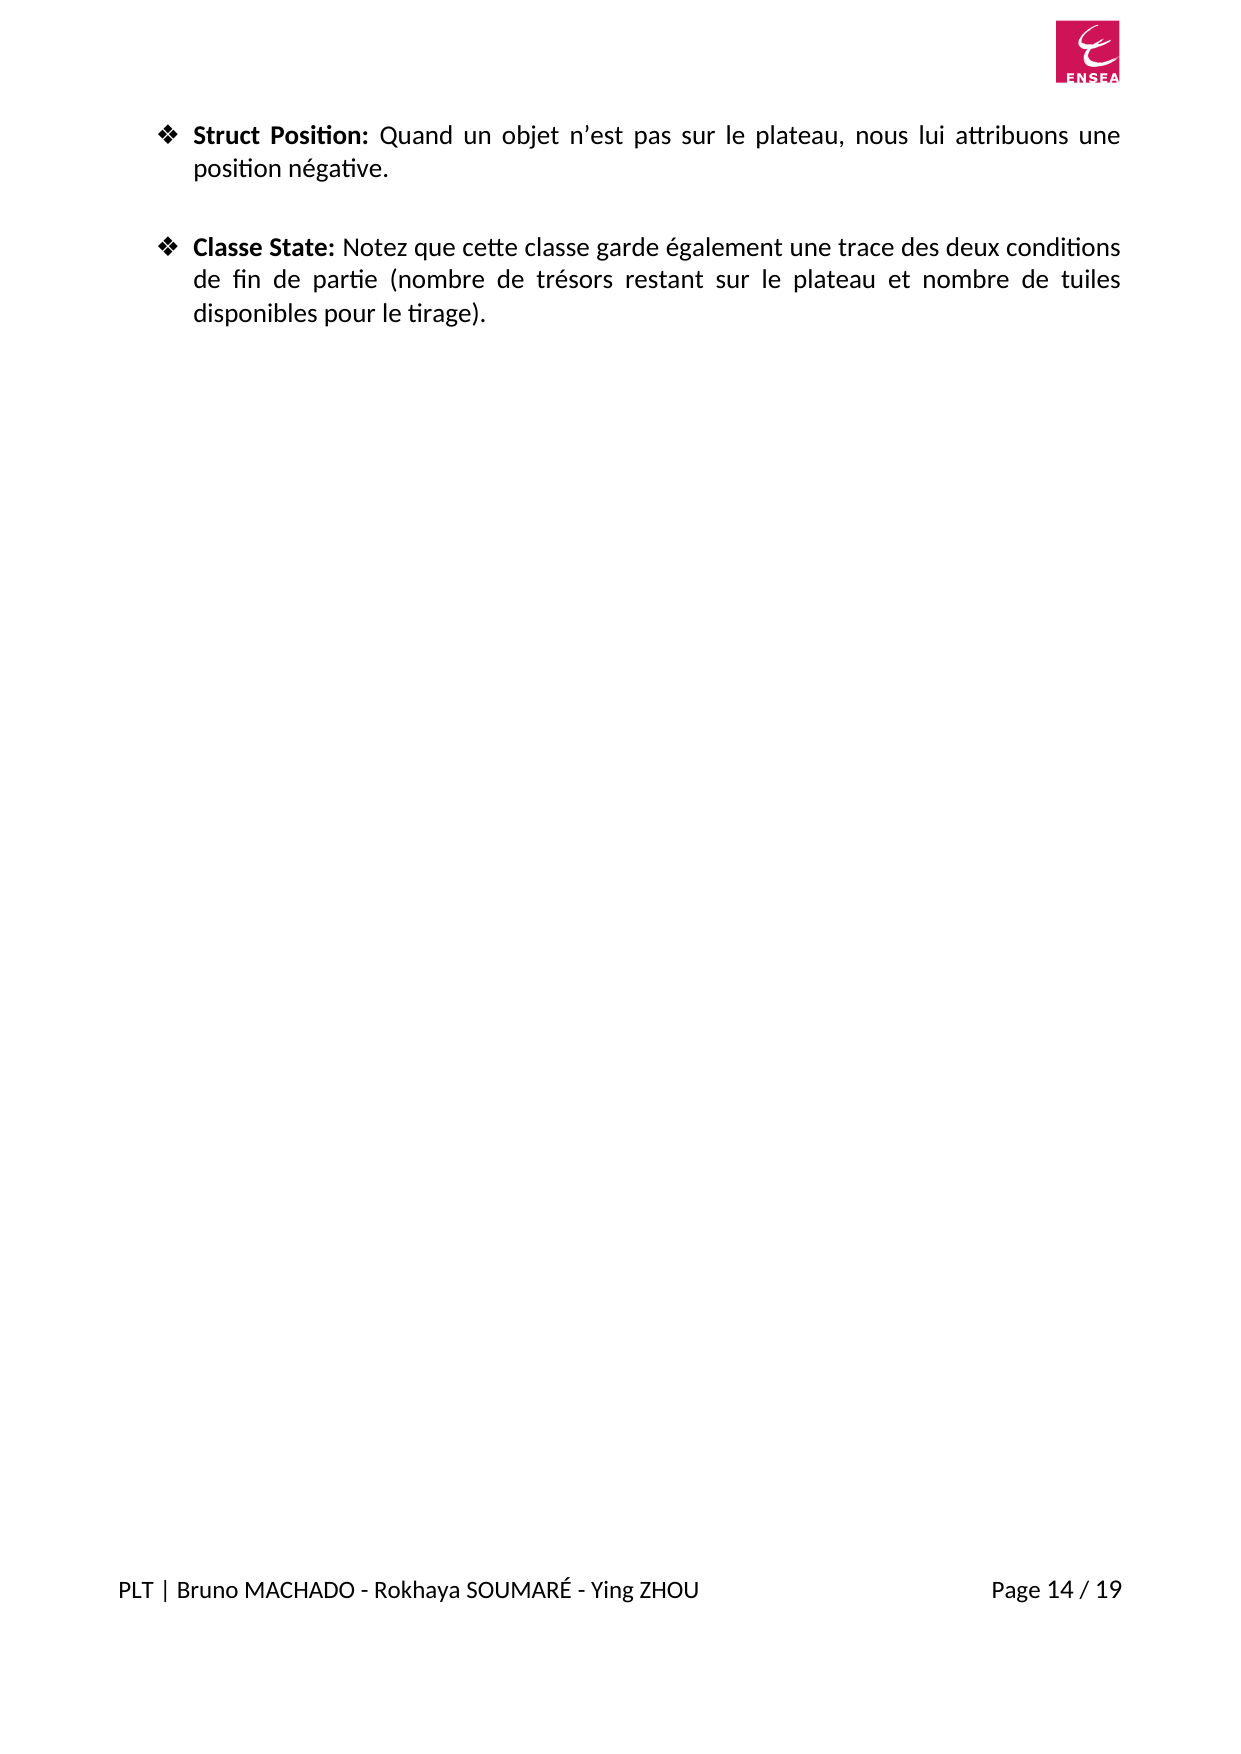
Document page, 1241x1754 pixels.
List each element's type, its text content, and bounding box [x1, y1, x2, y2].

picture [1054, 18, 1122, 84]
list Classe State: Notez que cette classe garde également une trace des deux conditions de fin de partie (nombre de trésors restant sur le plateau et nombre de tuiles disponibles pour le tirage). [156, 230, 1122, 329]
list Struct Position: Quand un objet n’est pas sur le plateau, nous lui attribuons une position négative. [156, 118, 1122, 184]
